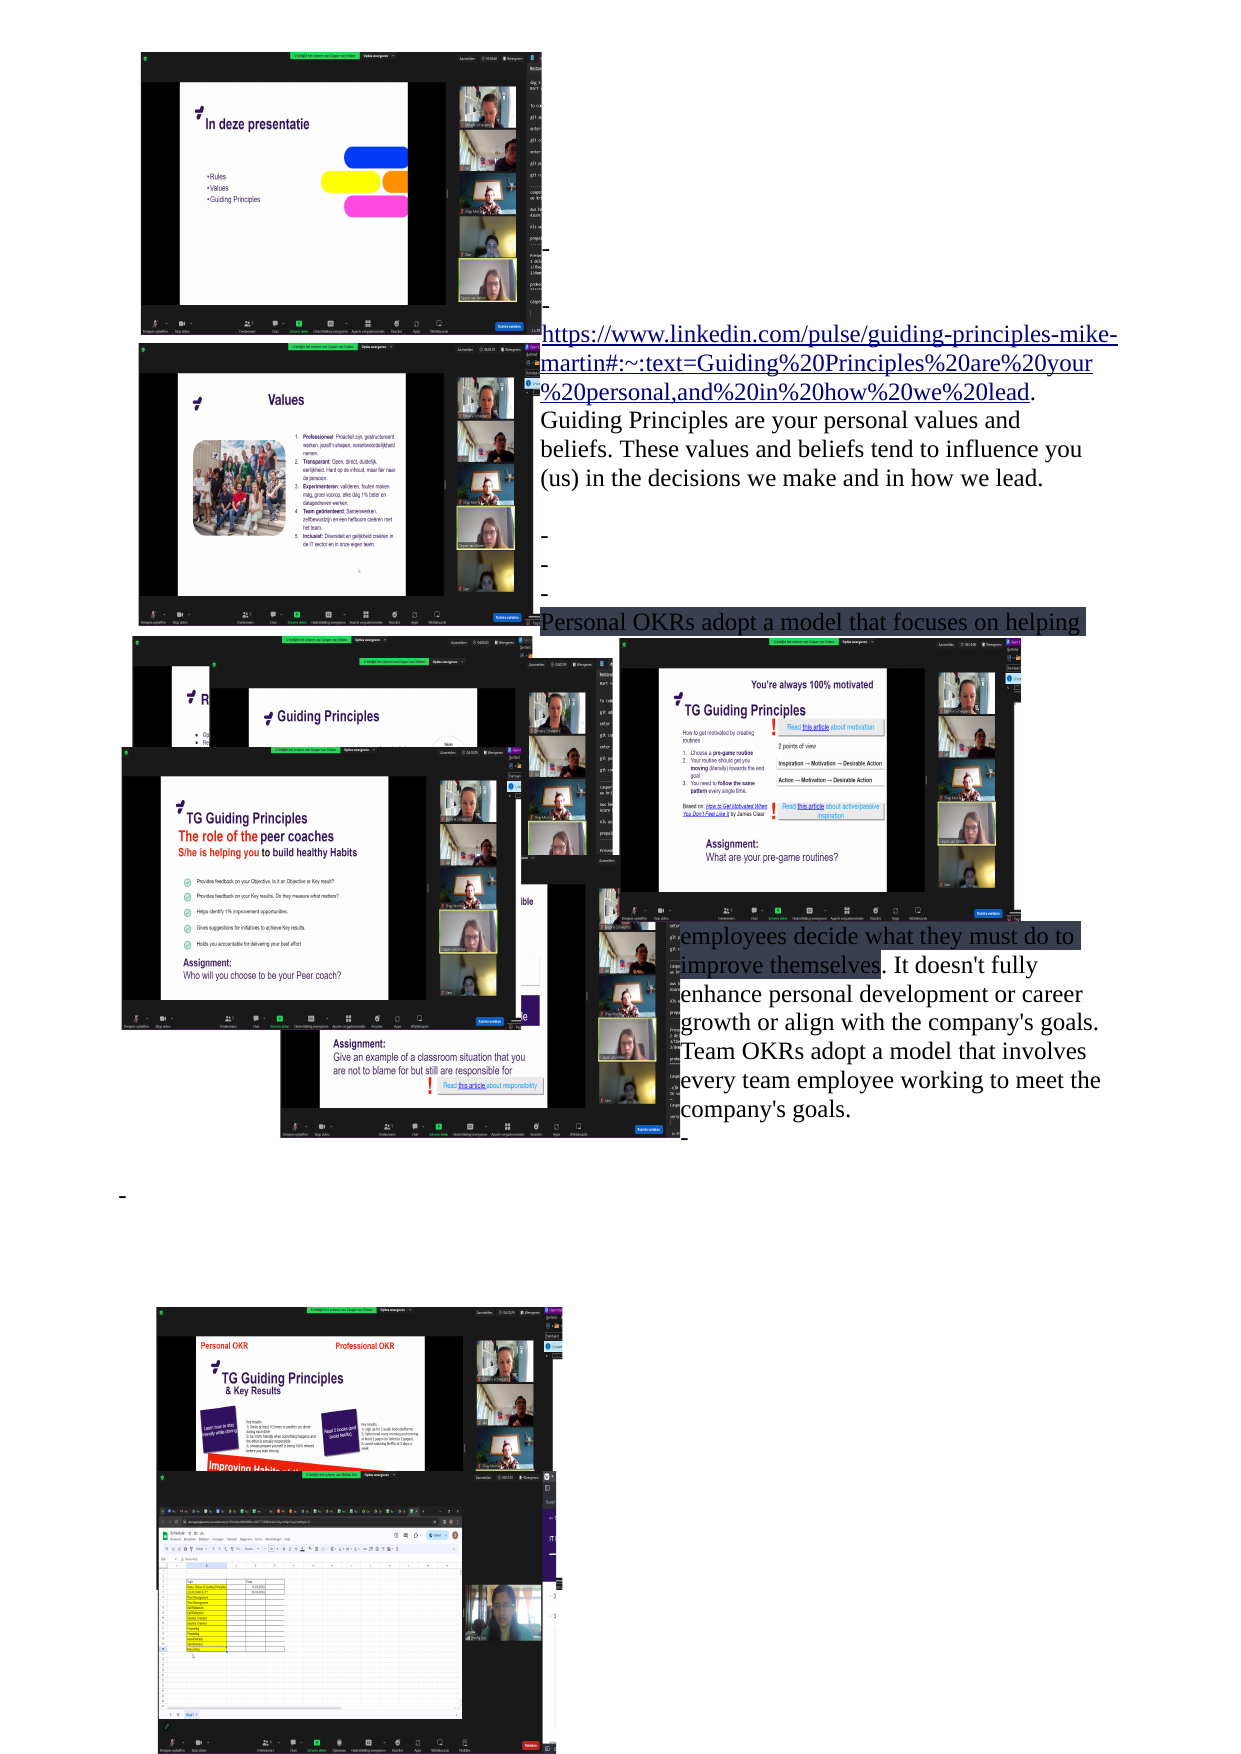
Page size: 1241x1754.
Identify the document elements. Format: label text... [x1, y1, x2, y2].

text - [118, 291, 140, 319]
text - [118, 233, 140, 262]
text - [139, 521, 1122, 549]
text - [141, 233, 1122, 262]
text - [139, 578, 1122, 607]
text - [118, 1180, 1122, 1209]
text - [141, 291, 1122, 319]
text Personal OKRs adopt a model that focuses on helping employees decide what they must do to improve themselves. It doesn't fully enhance personal development or career growth or align with the company's goals. Team OKRs adopt a model that involves every team employee working to meet the company's goals. [118, 607, 1122, 1122]
text - [118, 1122, 1122, 1151]
text - [118, 578, 138, 607]
text - [139, 549, 1122, 578]
text - [118, 549, 138, 578]
text Guiding Principles are your personal values and beliefs. These values and beliefs tend to influence you (us) in the decisions we make and in how we lead. [139, 406, 1122, 492]
text https://www.linkedin.com/pulse/guiding-principles-mike-martin#:~:text=Guiding%20Principles%20are%20your%20personal,and%20in%20how%20we%20lead. [118, 319, 1122, 406]
text - [118, 521, 138, 549]
